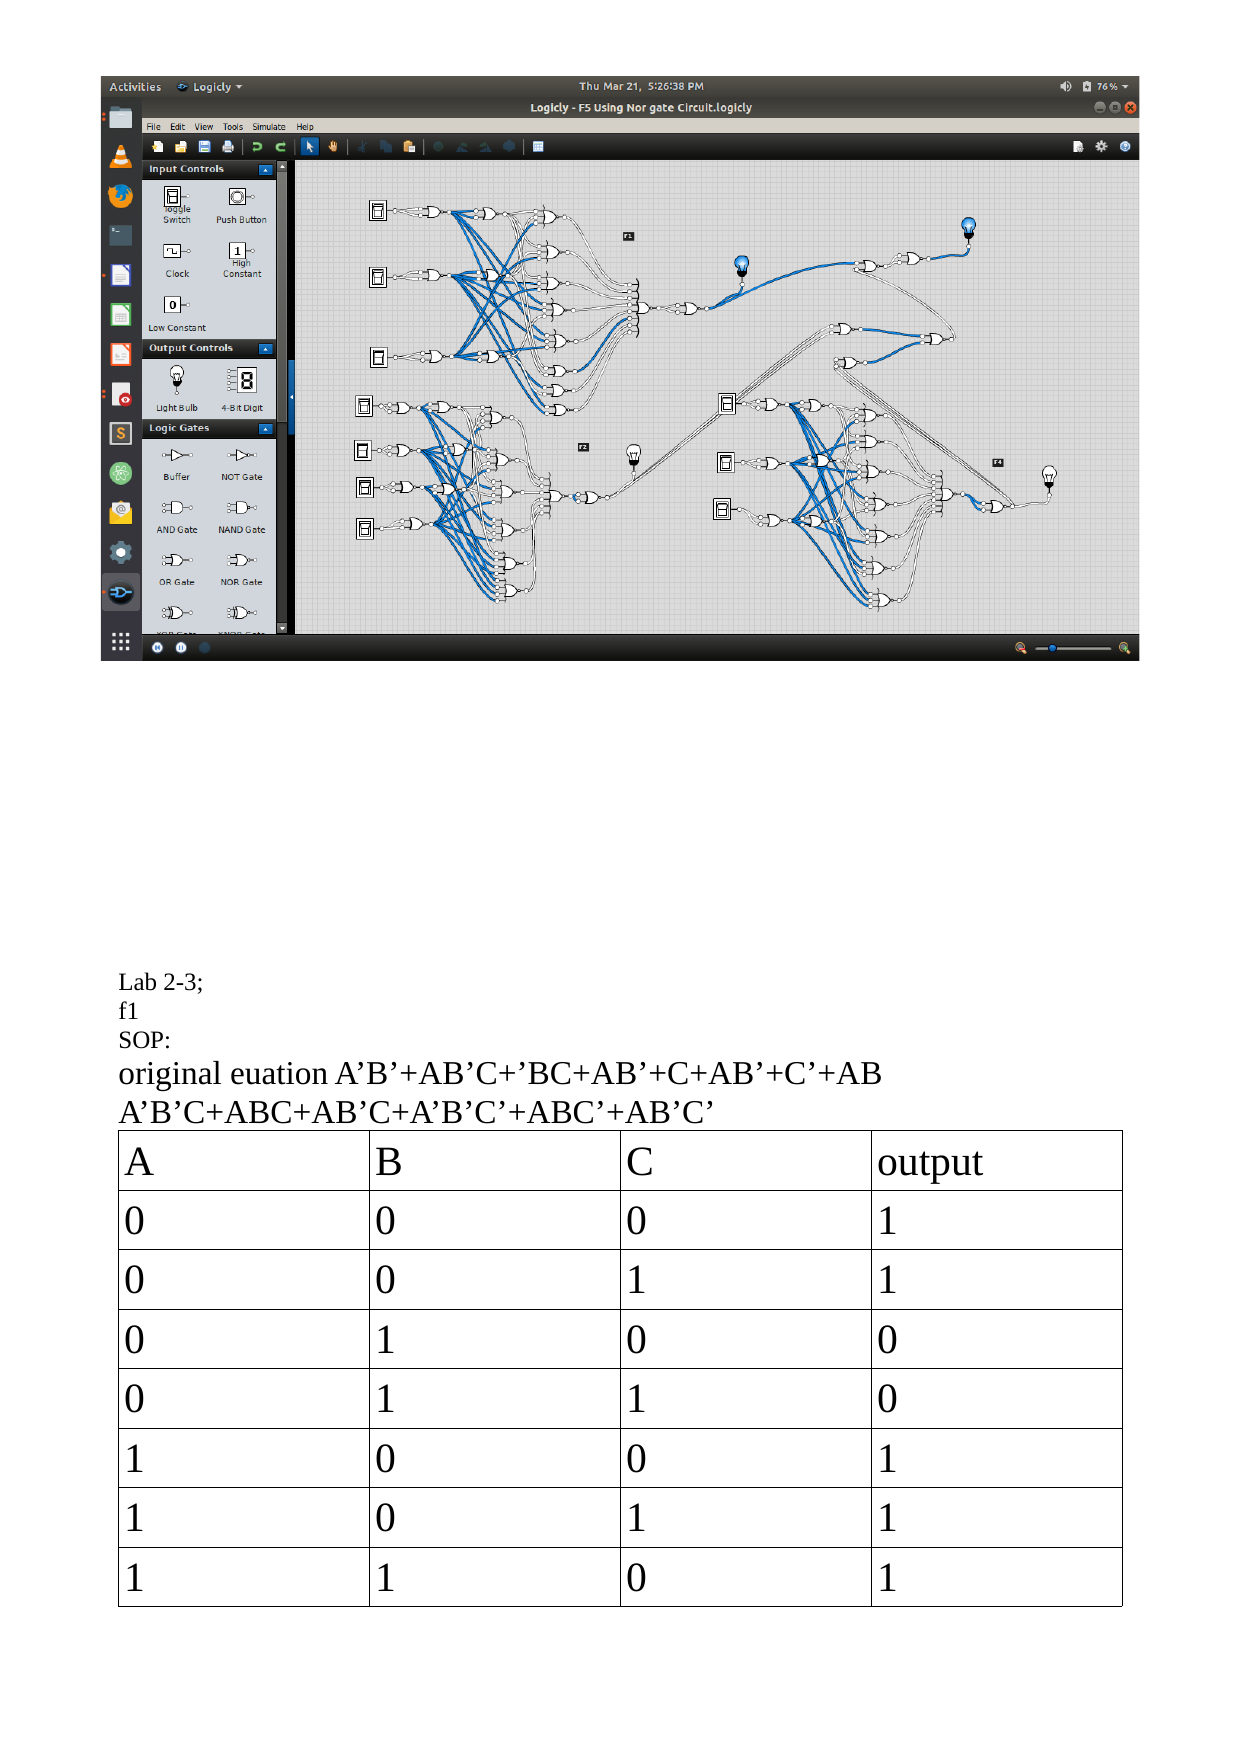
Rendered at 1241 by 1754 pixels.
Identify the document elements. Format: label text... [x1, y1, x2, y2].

table_cell 1 [872, 1429, 1122, 1487]
table_cell 0 [370, 1488, 620, 1547]
table_cell 0 [370, 1250, 620, 1309]
table_header A [119, 1131, 369, 1190]
text SOP: [118, 1025, 1122, 1053]
table_cell 1 [872, 1548, 1122, 1606]
table_cell 0 [621, 1429, 871, 1487]
table_cell 1 [370, 1369, 620, 1428]
table_cell 1 [621, 1369, 871, 1428]
table_cell 0 [621, 1191, 871, 1249]
table_cell 0 [621, 1310, 871, 1368]
table_cell 1 [872, 1488, 1122, 1547]
table_cell 0 [119, 1250, 369, 1309]
picture [100, 76, 1140, 661]
table_cell 0 [872, 1369, 1122, 1428]
table_cell 1 [119, 1429, 369, 1487]
table_cell 1 [872, 1191, 1122, 1249]
table_cell 0 [119, 1310, 369, 1368]
text original euation A’B’+AB’C+’BC+AB’+C+AB’+C’+AB [118, 1053, 1122, 1092]
table_cell 1 [370, 1310, 620, 1368]
table_cell 0 [370, 1191, 620, 1249]
table_header C [621, 1131, 871, 1190]
table_cell 1 [621, 1250, 871, 1309]
table_cell 0 [872, 1310, 1122, 1368]
table_cell 0 [370, 1429, 620, 1487]
table_cell 1 [119, 1488, 369, 1547]
table_cell 0 [119, 1191, 369, 1249]
table_cell 1 [370, 1548, 620, 1606]
table_cell 1 [119, 1548, 369, 1606]
table_cell 1 [621, 1488, 871, 1547]
table_cell 0 [119, 1369, 369, 1428]
table_header output [872, 1131, 1122, 1190]
text Lab 2-3; [118, 967, 1122, 996]
table_header B [370, 1131, 620, 1190]
text A’B’C+ABC+AB’C+A’B’C’+ABC’+AB’C’ [118, 1092, 1122, 1130]
table_cell 1 [872, 1250, 1122, 1309]
table_cell 0 [621, 1548, 871, 1606]
text f1 [118, 996, 1122, 1025]
